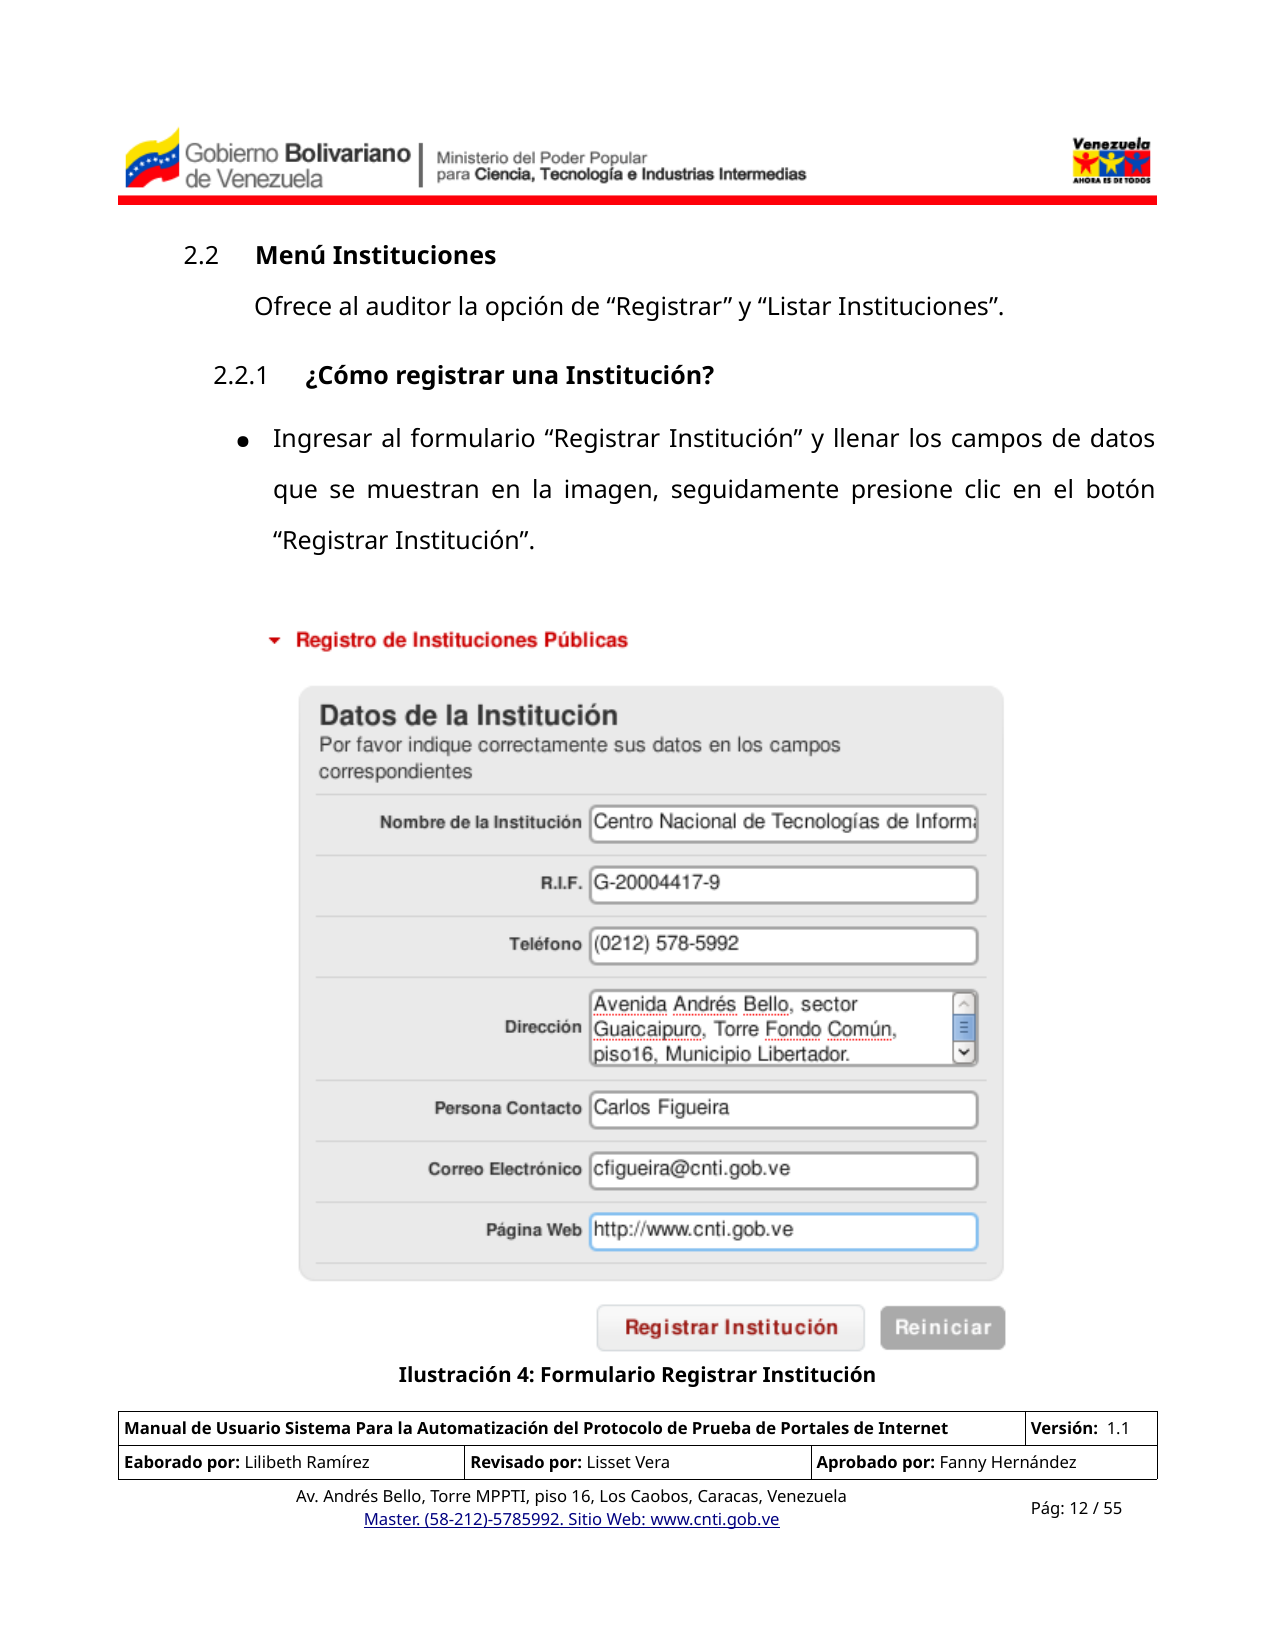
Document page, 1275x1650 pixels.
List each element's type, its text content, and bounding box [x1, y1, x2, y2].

text Ilustración 4: Formulario Registrar Institución [260, 1361, 1015, 1389]
text Ofrece al auditor la opción de “Registrar” y “Listar Instituciones”. [254, 289, 1109, 323]
subtitle ¿Cómo registrar una Institución? [118, 357, 1157, 391]
picture [118, 119, 1157, 205]
subtitle Menú Instituciones [118, 238, 1157, 272]
list Ingresar al formulario “Registrar Institución” y llenar los campos de datos que se muestran en la imagen, seguidamente presione clic en el botón “Registrar Institución”. [235, 420, 1157, 556]
picture [260, 620, 1015, 1361]
